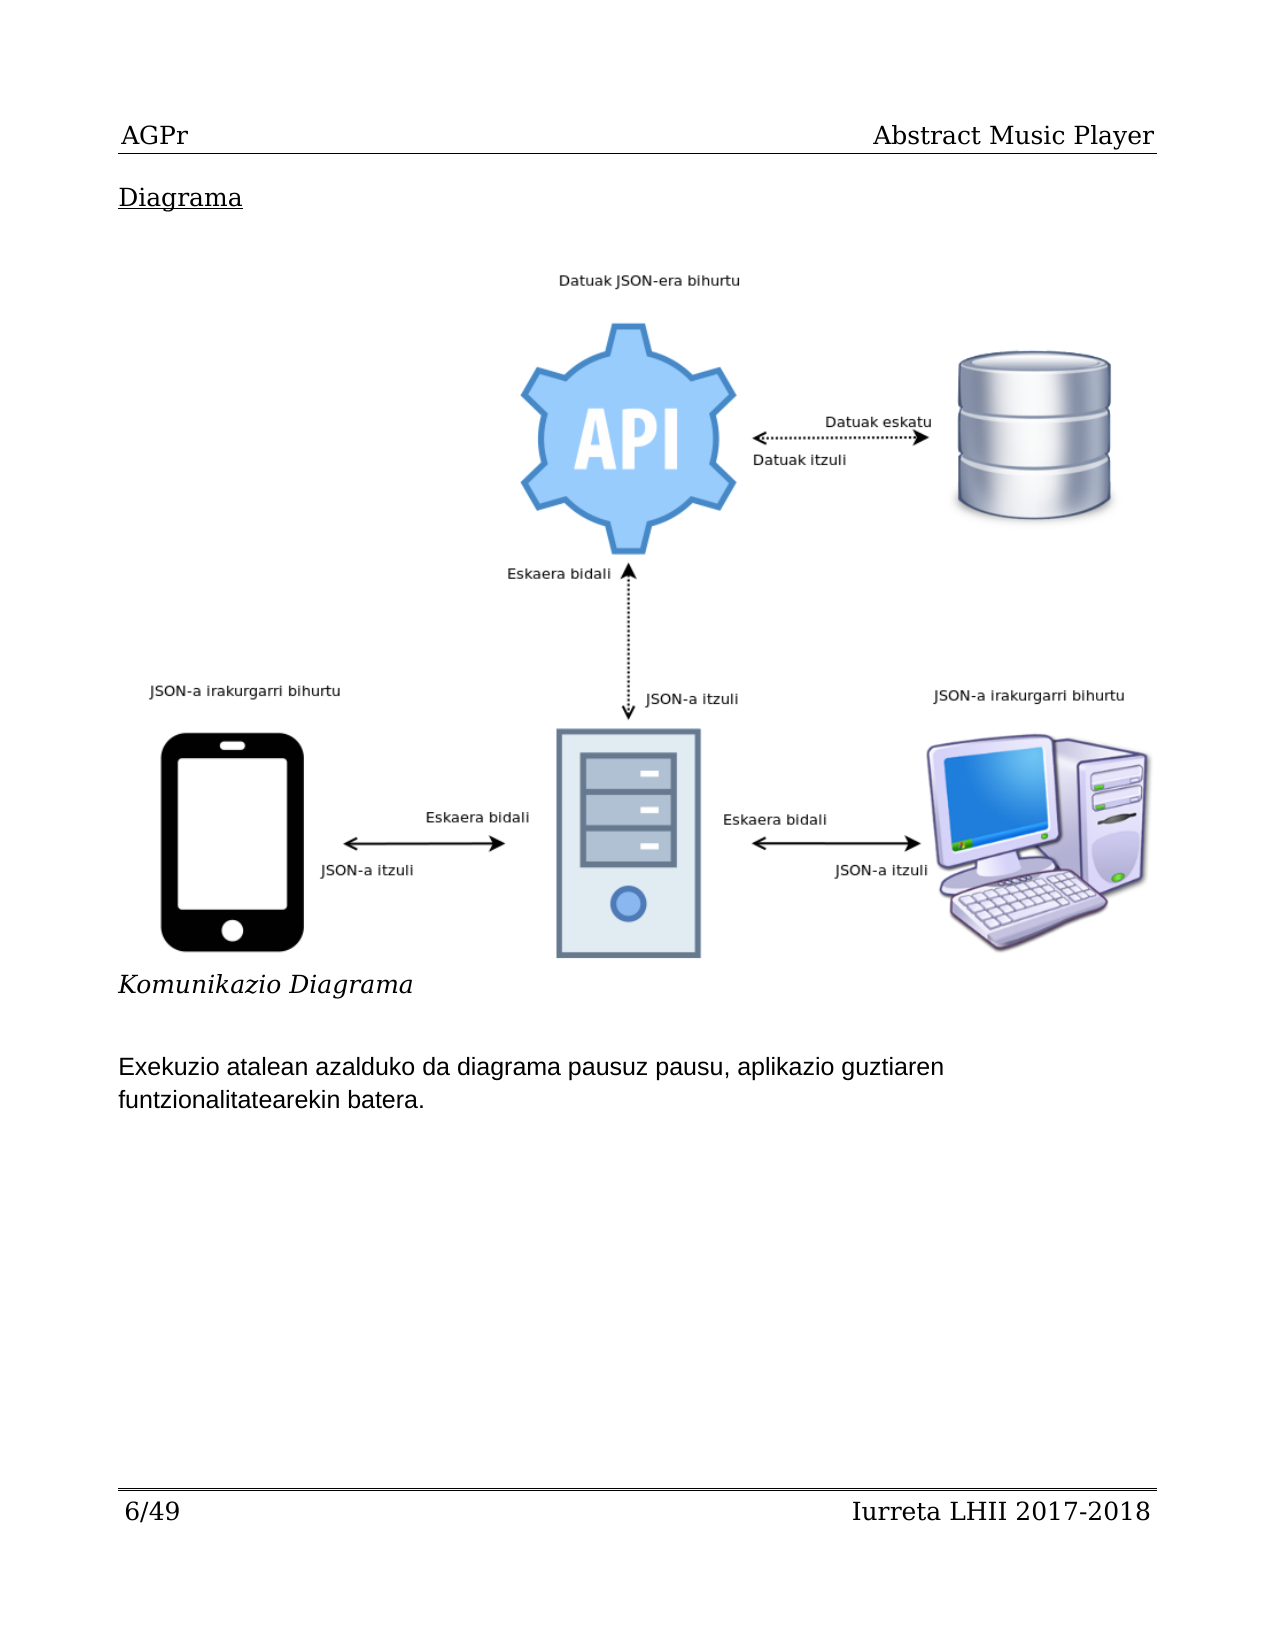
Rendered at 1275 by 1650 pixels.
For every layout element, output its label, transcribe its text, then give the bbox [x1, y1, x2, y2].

text Diagrama [118, 183, 1157, 212]
picture [118, 272, 1157, 965]
text Exekuzio atalean azalduko da diagrama pausuz pausu, aplikazio guztiaren funtzionalitatearekin batera. [118, 1052, 1157, 1114]
text Komunikazio Diagrama [118, 965, 1157, 999]
